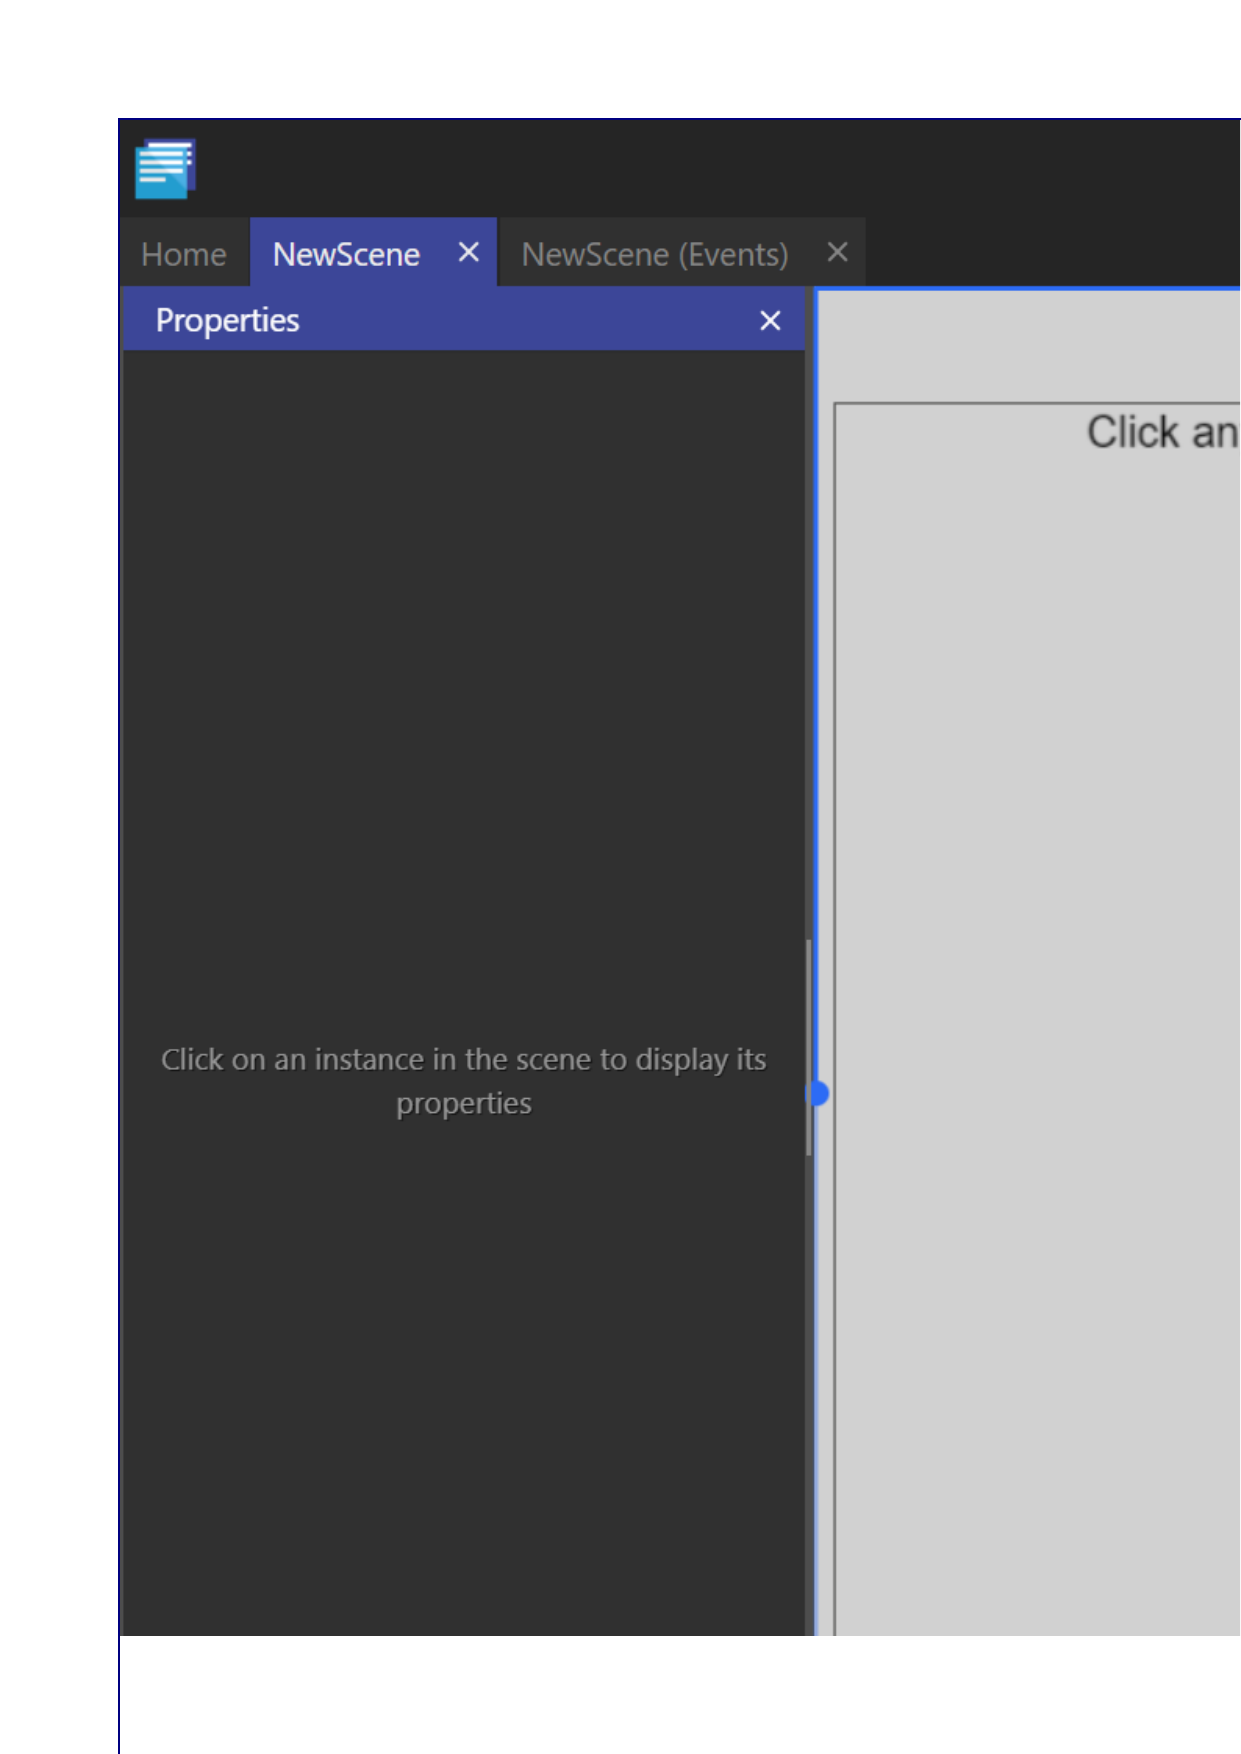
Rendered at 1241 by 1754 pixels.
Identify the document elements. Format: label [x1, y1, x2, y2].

picture [120, 120, 1241, 1636]
